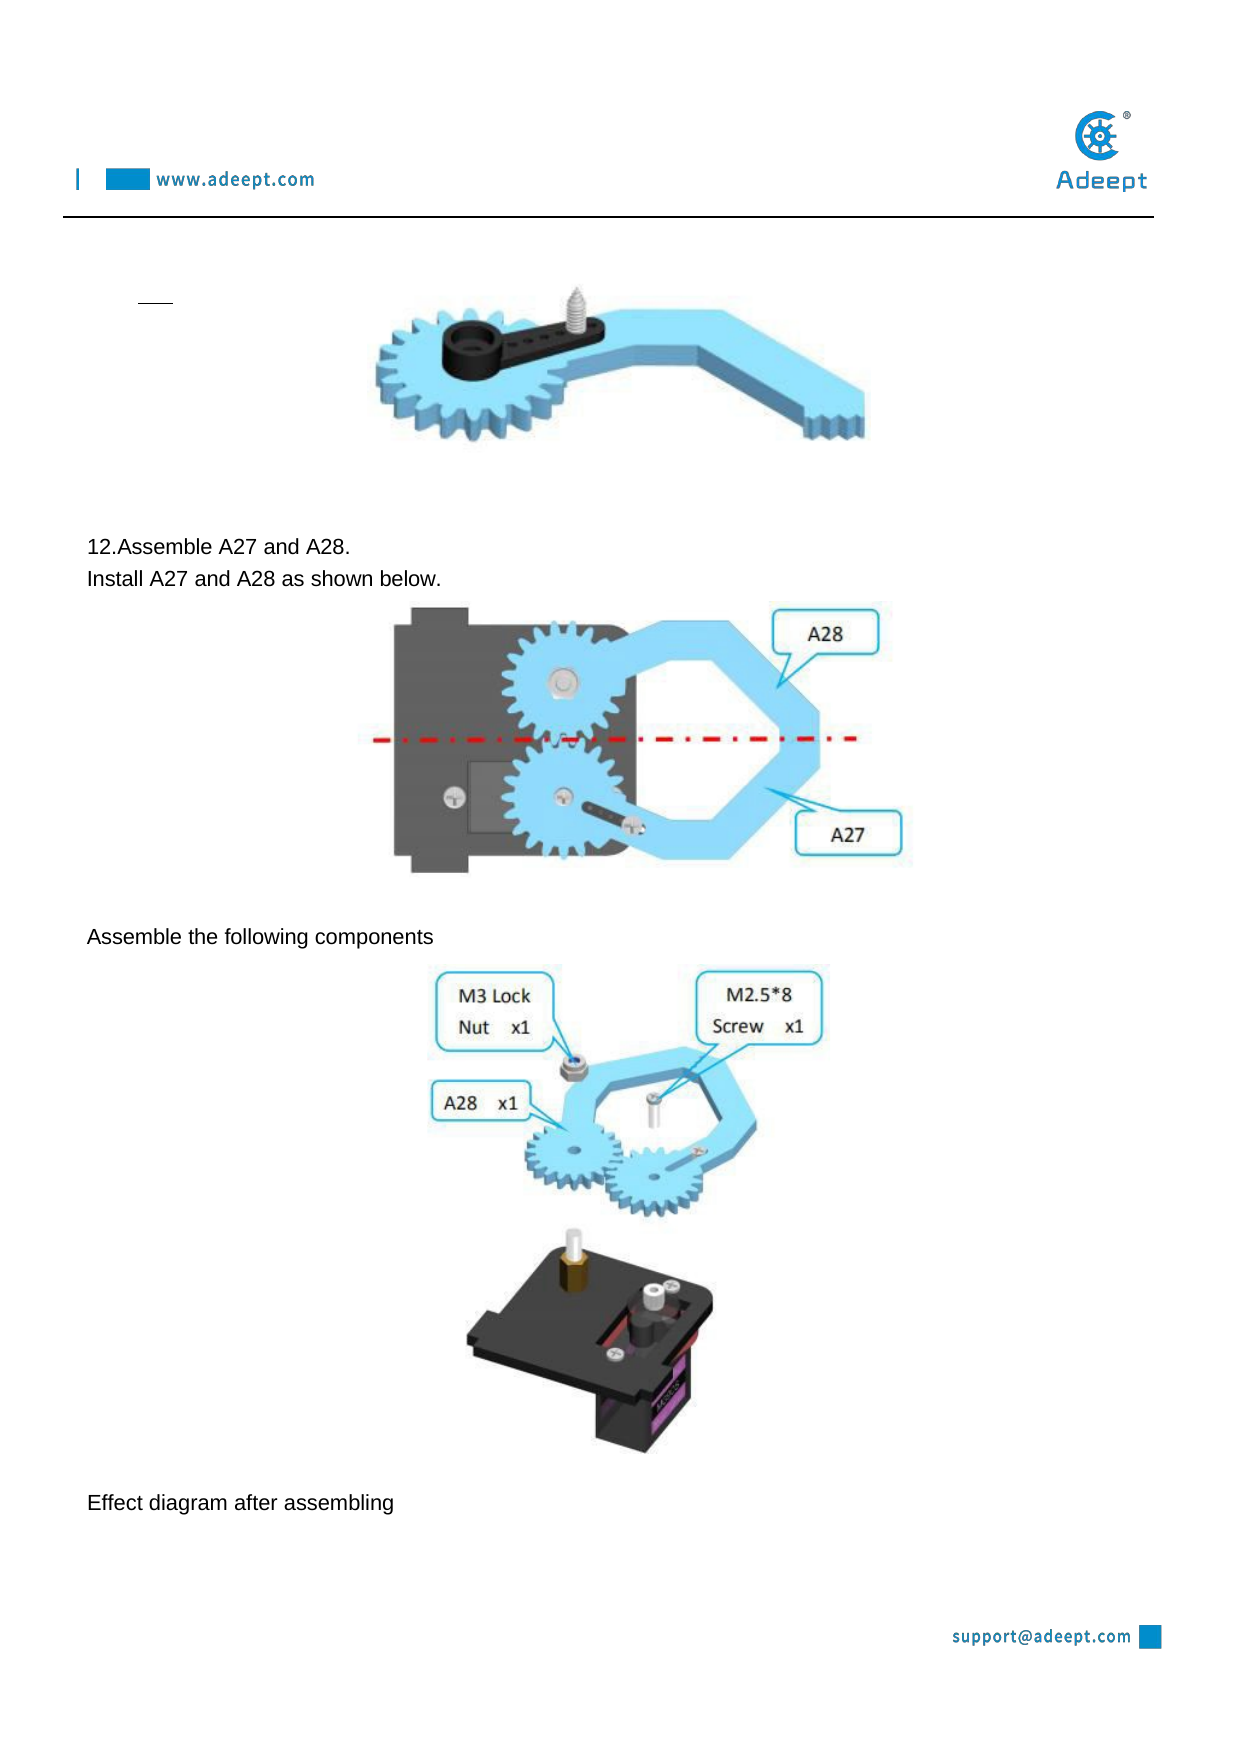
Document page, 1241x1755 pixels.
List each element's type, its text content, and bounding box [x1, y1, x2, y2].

text Assemble the following components [87, 924, 1178, 949]
picture [1056, 111, 1147, 192]
picture [427, 964, 831, 1454]
list Assemble A27 and A28. [87, 257, 1178, 559]
text Install A27 and A28 as shown below. [87, 566, 1178, 591]
picture [75, 167, 343, 191]
picture [947, 1625, 1139, 1649]
picture [317, 601, 949, 882]
picture [367, 224, 871, 534]
